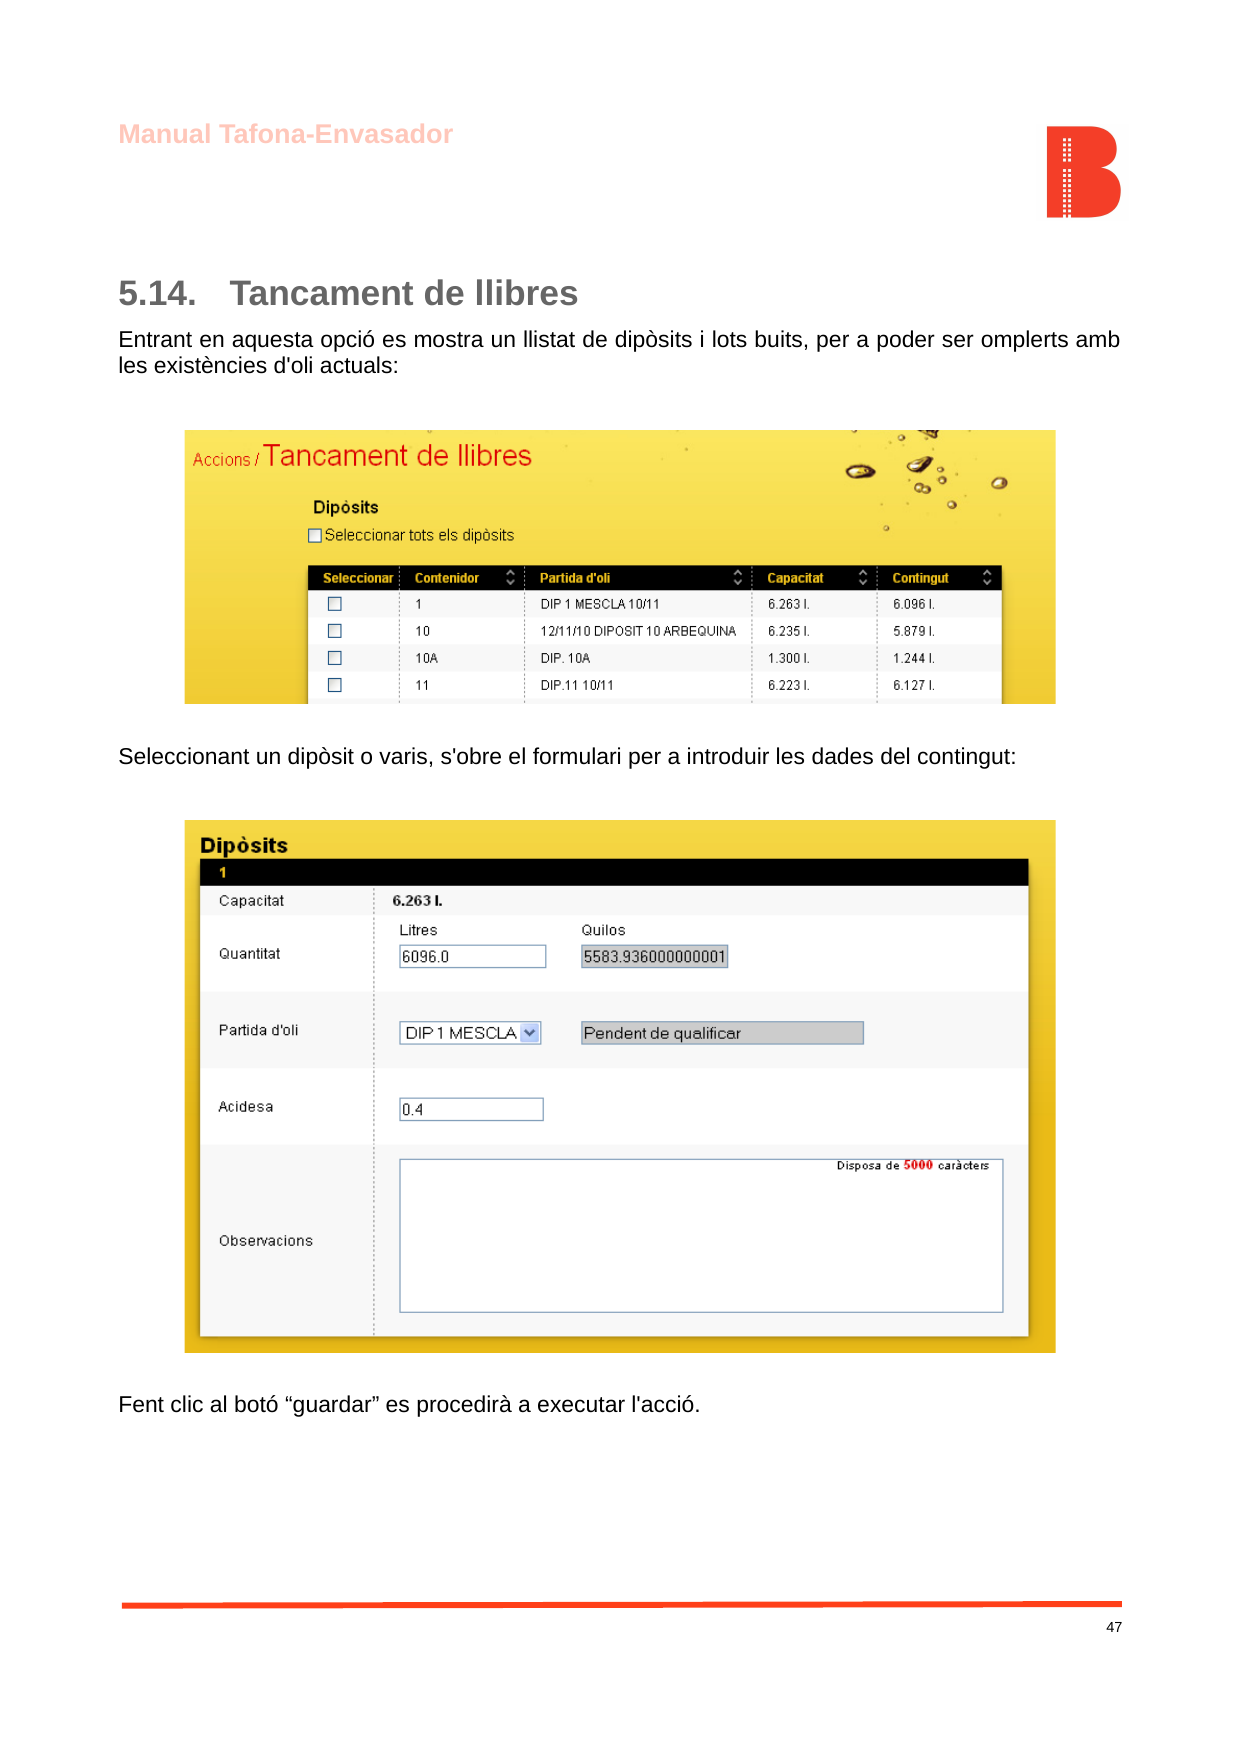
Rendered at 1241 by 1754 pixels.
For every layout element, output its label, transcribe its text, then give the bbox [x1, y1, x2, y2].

picture [184, 820, 1056, 1353]
picture [184, 430, 1056, 704]
picture [1036, 124, 1130, 221]
subtitle Tancament de llibres [118, 273, 1122, 313]
text Seleccionant un dipòsit o varis, s'obre el formulari per a introduir les dades del contingut: [118, 743, 1122, 769]
text Fent clic al botó “guardar” es procedirà a executar l'acció. [118, 1391, 1122, 1418]
text Entrant en aquesta opció es mostra un llistat de dipòsits i lots buits, per a poder ser omplerts amb les existències d'oli actuals: [118, 326, 1122, 378]
